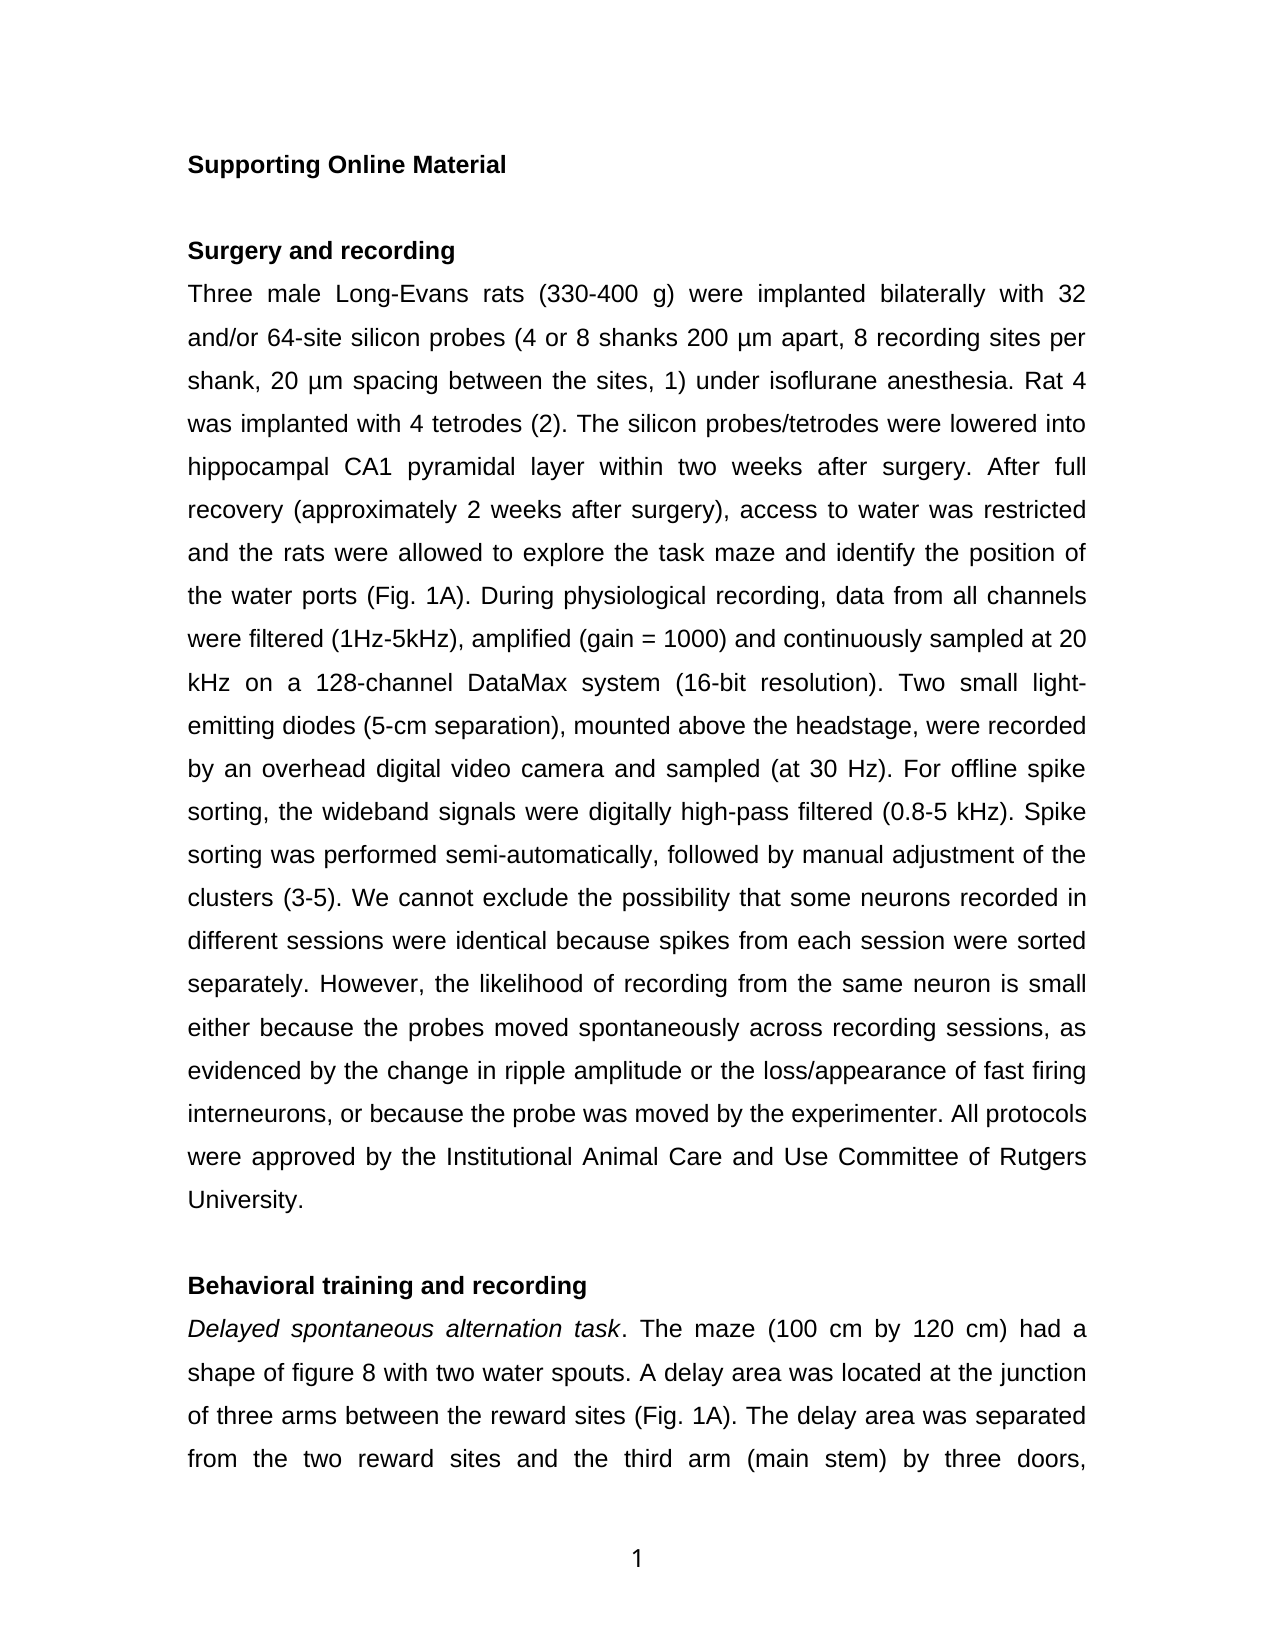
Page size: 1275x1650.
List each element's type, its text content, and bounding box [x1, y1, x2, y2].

text Behavioral training and recording [187, 1271, 1088, 1300]
text Supporting Online Material [187, 150, 1087, 179]
text Three male Long-Evans rats (330-400 g) were implanted bilaterally with 32 and/or 64-site silicon probes (4 or 8 shanks 200 µm apart, 8 recording sites per shank, 20 µm spacing between the sites, 1) under isoflurane anesthesia. Rat 4 was implanted with 4 tetrodes (2). The silicon probes/tetrodes were lowered into hippocampal CA1 pyramidal layer within two weeks after surgery. After full recovery (approximately 2 weeks after surgery), access to water was restricted and the rats were allowed to explore the task maze and identify the position of the water ports (Fig. 1A). During physiological recording, data from all channels were filtered (1Hz-5kHz), amplified (gain = 1000) and continuously sampled at 20 kHz on a 128-channel DataMax system (16-bit resolution). Two small light-emitting diodes (5-cm separation), mounted above the headstage, were recorded by an overhead digital video camera and sampled (at 30 Hz). For offline spike sorting, the wideband signals were digitally high-pass filtered (0.8-5 kHz). Spike sorting was performed semi-automatically, followed by manual adjustment of the clusters (3-5). We cannot exclude the possibility that some neurons recorded in different sessions were identical because spikes from each session were sorted separately. However, the likelihood of recording from the same neuron is small either because the probes moved spontaneously across recording sessions, as evidenced by the change in ripple amplitude or the loss/appearance of fast firing interneurons, or because the probe was moved by the experimenter. All protocols were approved by the Institutional Animal Care and Use Committee of Rutgers University. [187, 279, 1088, 1214]
text Delayed spontaneous alternation task. The maze (100 cm by 120 cm) had a shape of figure 8 with two water spouts. A delay area was located at the junction of three arms between the reward sites (Fig. 1A). The delay area was separated from the two reward sites and the third arm (main stem) by three doors, [187, 1314, 1088, 1472]
text Surgery and recording [187, 236, 1088, 265]
